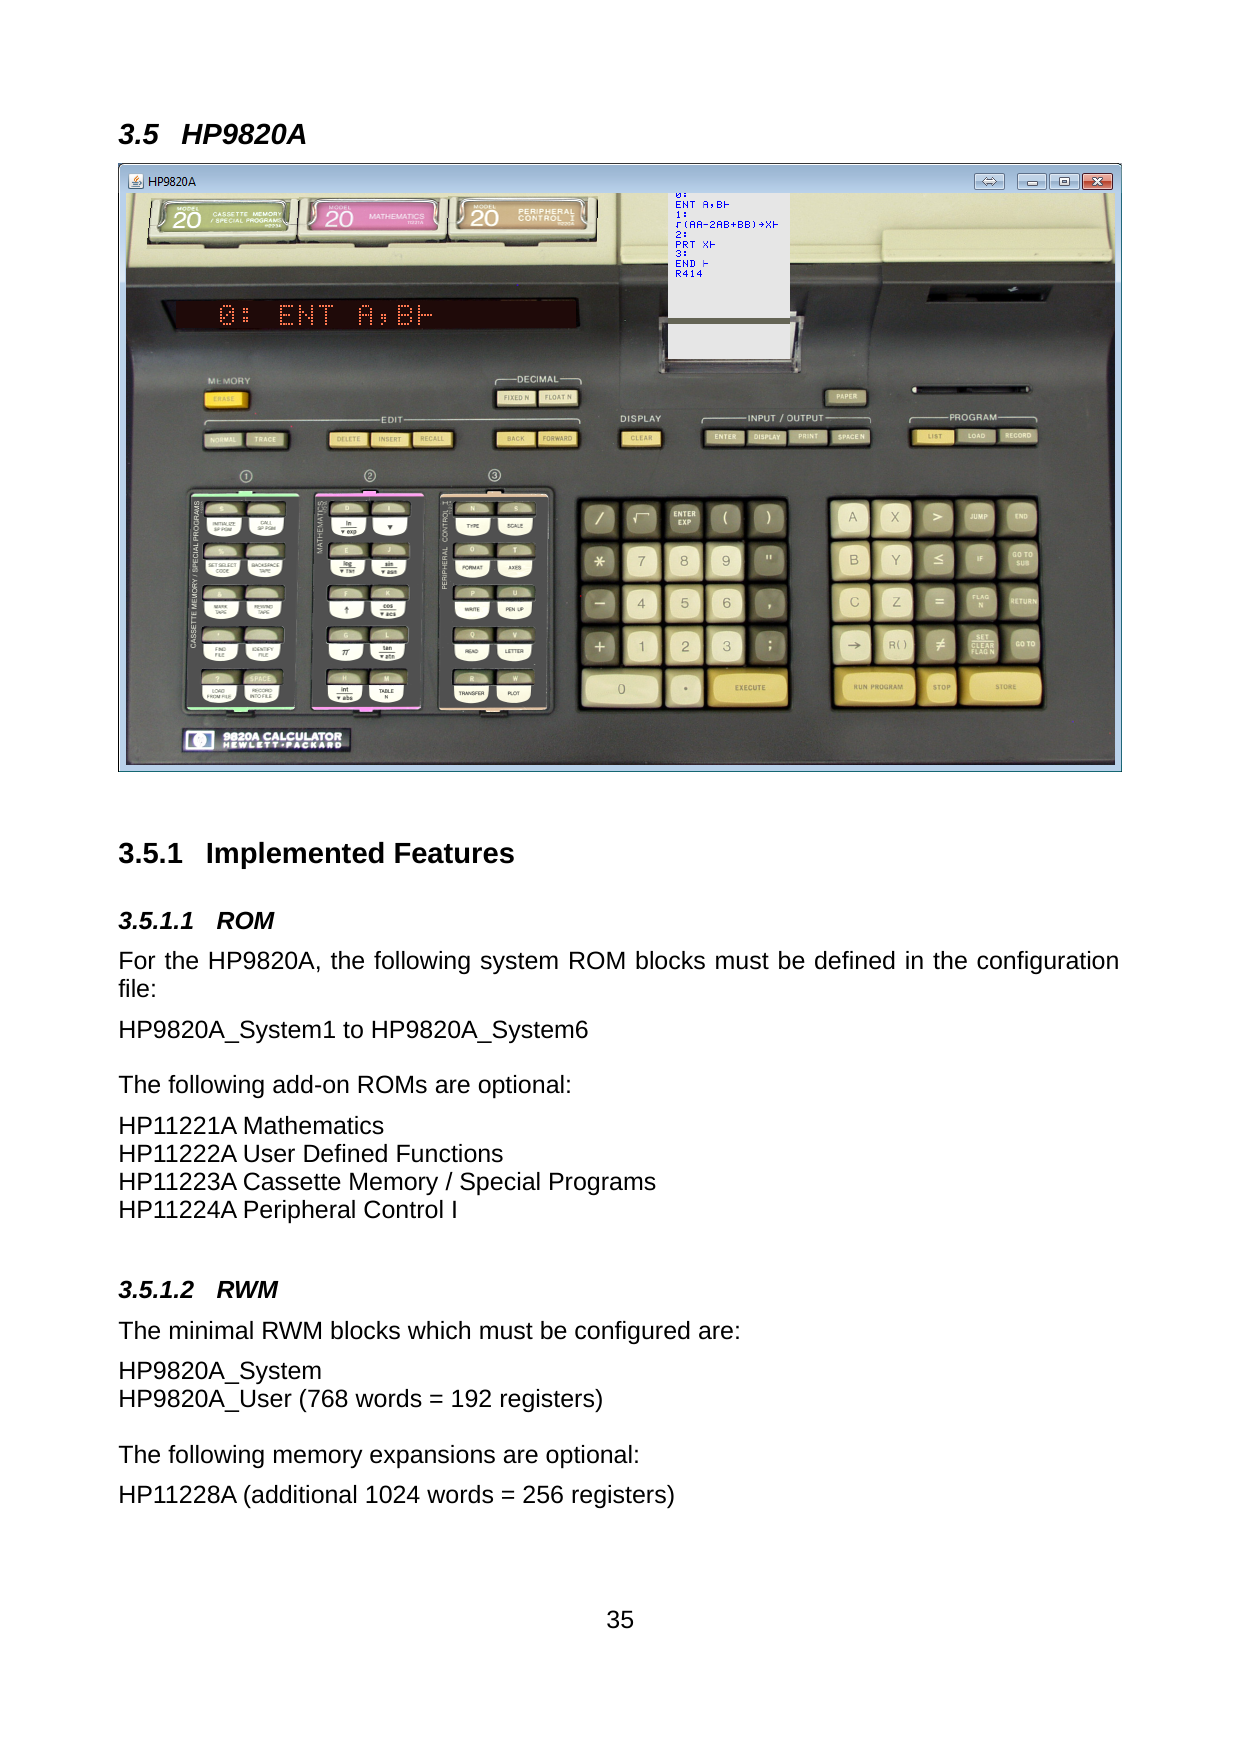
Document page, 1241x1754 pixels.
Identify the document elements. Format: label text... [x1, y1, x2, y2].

text HP11228A (additional 1024 words = 256 registers) [118, 1481, 1122, 1509]
picture [118, 163, 1122, 772]
text The minimal RWM blocks which must be configured are: [118, 1317, 1122, 1344]
text For the HP9820A, the following system ROM blocks must be defined in the configuration file: [118, 947, 1122, 1003]
subtitle HP9820A [118, 118, 1122, 151]
subtitle ROM [118, 907, 1122, 935]
subtitle RWM [118, 1276, 1122, 1304]
text HP11223A Cassette Memory / Special Programs [118, 1168, 1122, 1196]
text HP11221A Mathematics [118, 1112, 1122, 1140]
text The following add-on ROMs are optional: [118, 1071, 1122, 1099]
text HP9820A_System1 to HP9820A_System6 [118, 1016, 1122, 1043]
text HP11222A User Defined Functions [118, 1140, 1122, 1168]
text The following memory expansions are optional: [118, 1441, 1122, 1469]
text HP9820A_System HP9820A_User (768 words = 192 registers) [118, 1357, 1122, 1413]
subtitle Implemented Features [118, 837, 1122, 869]
text HP11224A Peripheral Control I [118, 1196, 1122, 1223]
